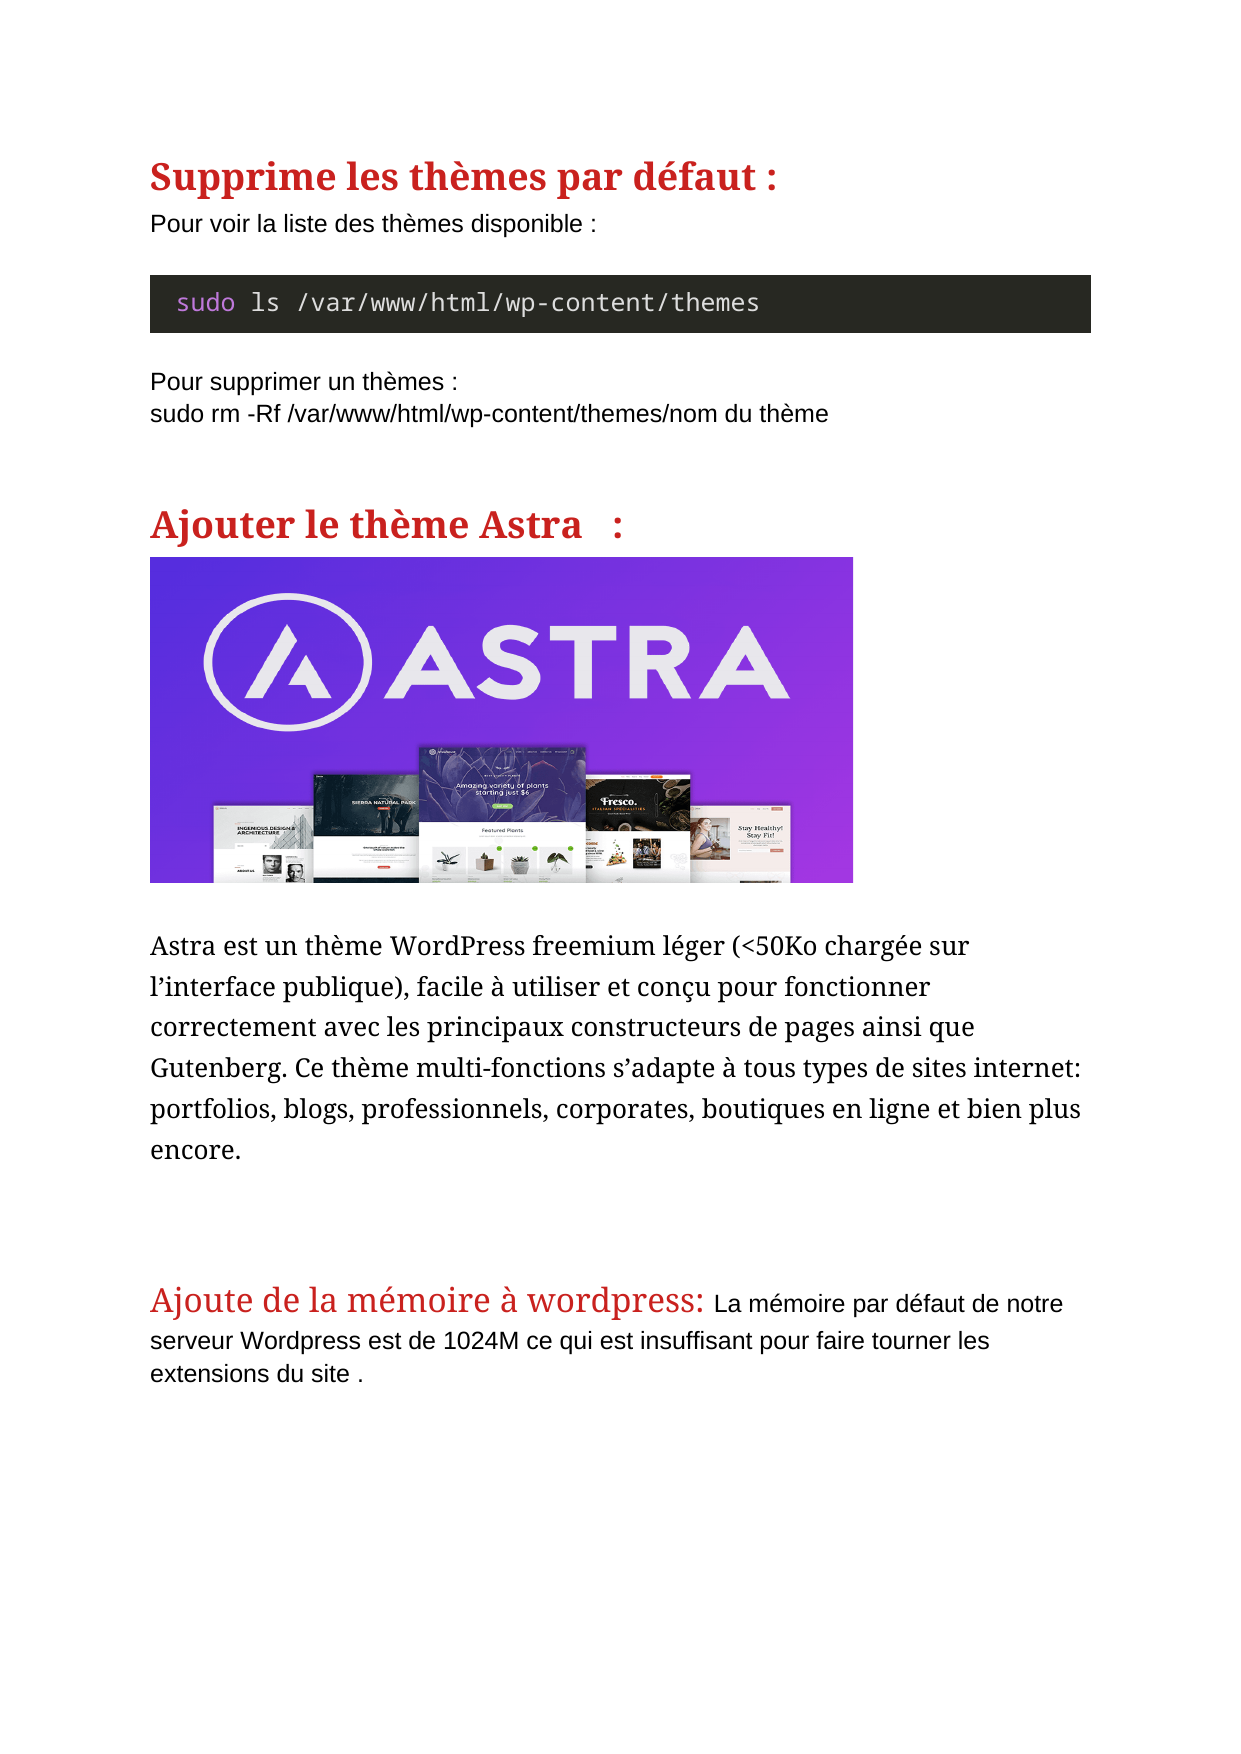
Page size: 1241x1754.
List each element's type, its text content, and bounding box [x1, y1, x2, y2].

picture [150, 557, 854, 883]
text sudo rm -Rf /var/www/html/wp-content/themes/nom du thème [150, 399, 1090, 428]
text Ajoute de la mémoire à wordpress: La mémoire par défaut de notre serveur Wordpress est de 1024M ce qui est insuffisant pour faire tourner les [150, 1277, 1090, 1355]
text Pour voir la liste des thèmes disponible : [150, 209, 1090, 237]
text extensions du site . [150, 1359, 1090, 1388]
text Ajouter le thème Astra : [150, 498, 1090, 549]
text Pour supprimer un thèmes : [150, 366, 1090, 395]
table_header sudo ls /var/www/html/wp-content/themes [150, 275, 1091, 333]
text Supprime les thèmes par défaut : [150, 150, 1090, 201]
text Astra est un thème WordPress freemium léger (<50Ko chargée sur l’interface publique), facile à utiliser et conçu pour fonctionner correctement avec les principaux constructeurs de pages ainsi que Gutenberg. Ce thème multi-fonctions s’adapte à tous types de sites internet: portfolios, blogs, professionnels, corporates, boutiques en ligne et bien plus encore. [150, 927, 1090, 1167]
